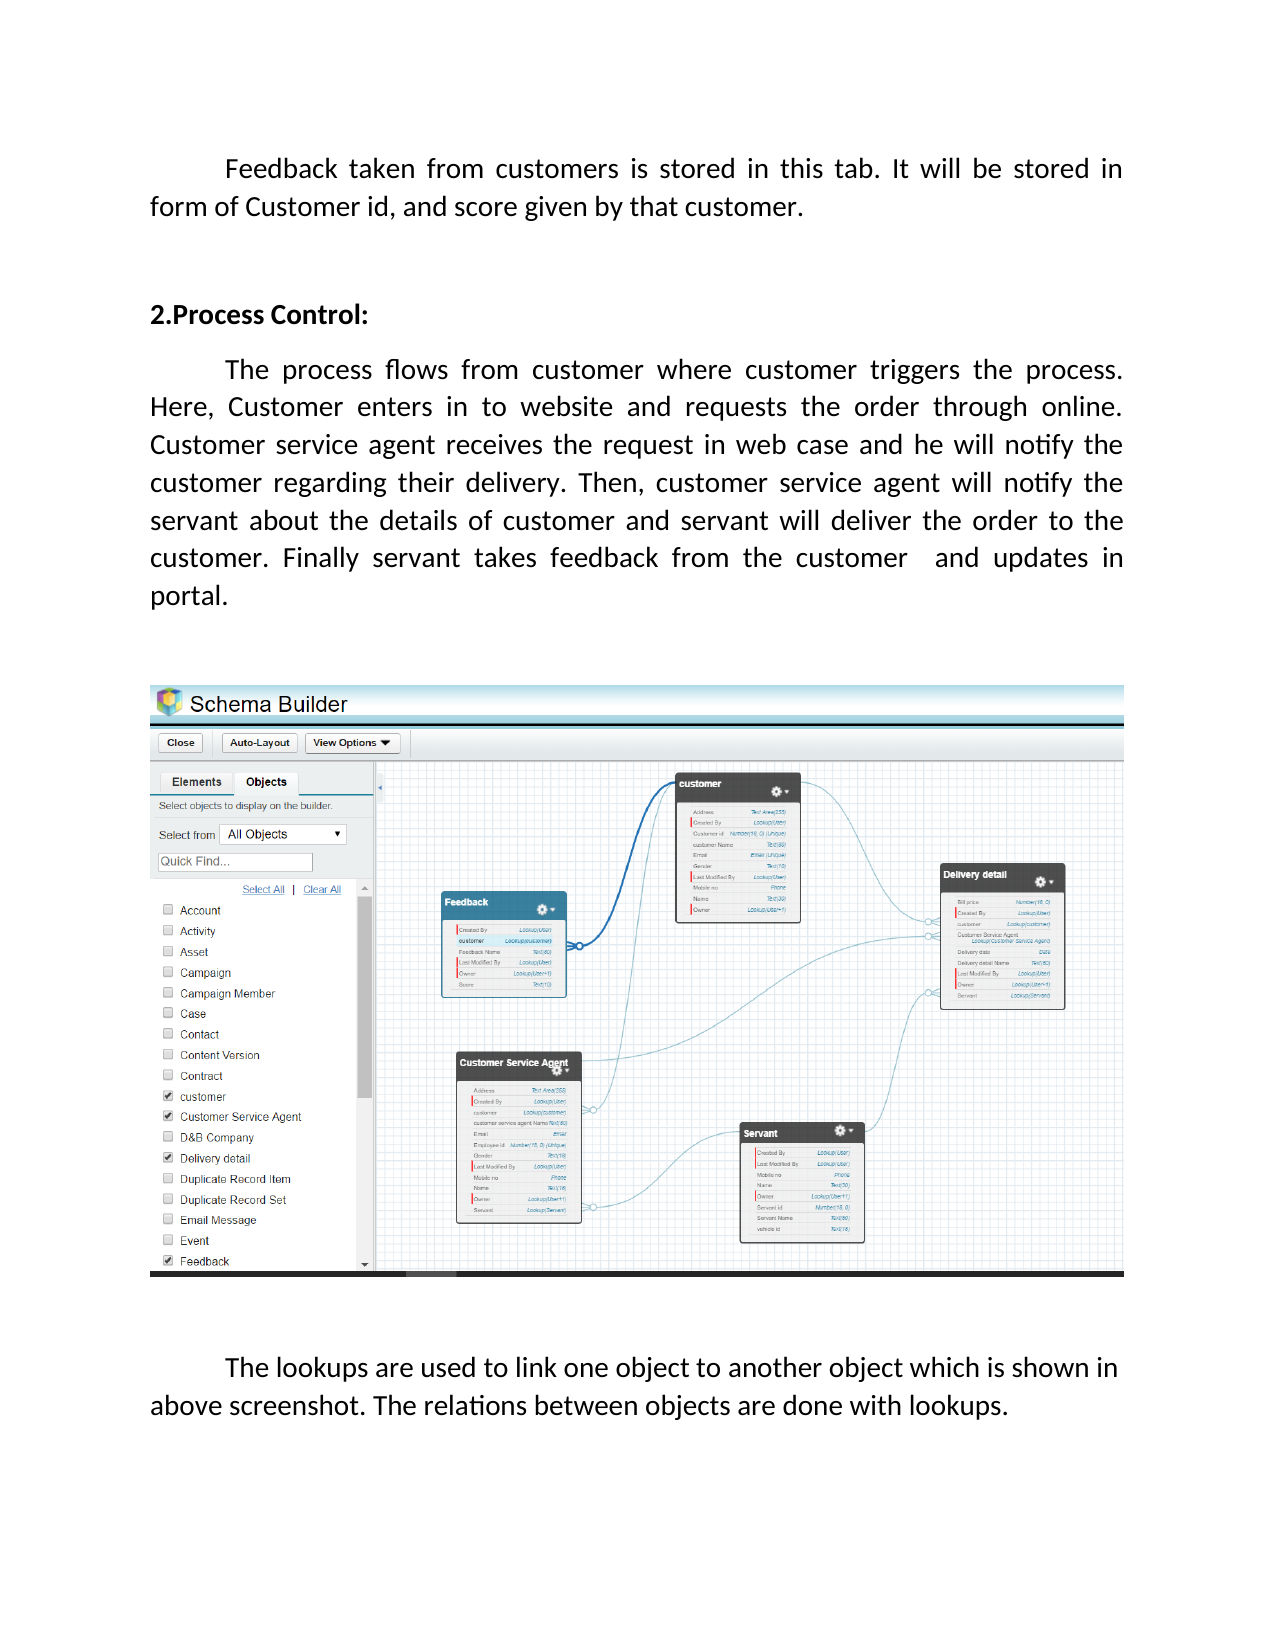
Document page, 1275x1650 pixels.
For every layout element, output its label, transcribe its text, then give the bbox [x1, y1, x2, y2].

text Feedback taken from customers is stored in this tab. It will be stored in form of Customer id, and score given by that customer. [150, 150, 1125, 223]
text The lookups are used to link one object to another object which is shown in above screenshot. The relations between objects are done with lookups. [150, 1349, 1125, 1422]
text The process flows from customer where customer triggers the process. Here, Customer enters in to website and requests the order through online. Customer service agent receives the request in web case and he will notify the customer regarding their delivery. Then, customer service agent will notify the servant about the details of customer and servant will deliver the order to the customer. Finally servant takes feedback from the customer and updates in portal. [150, 351, 1125, 613]
text 2.Process Control: [150, 296, 1125, 332]
